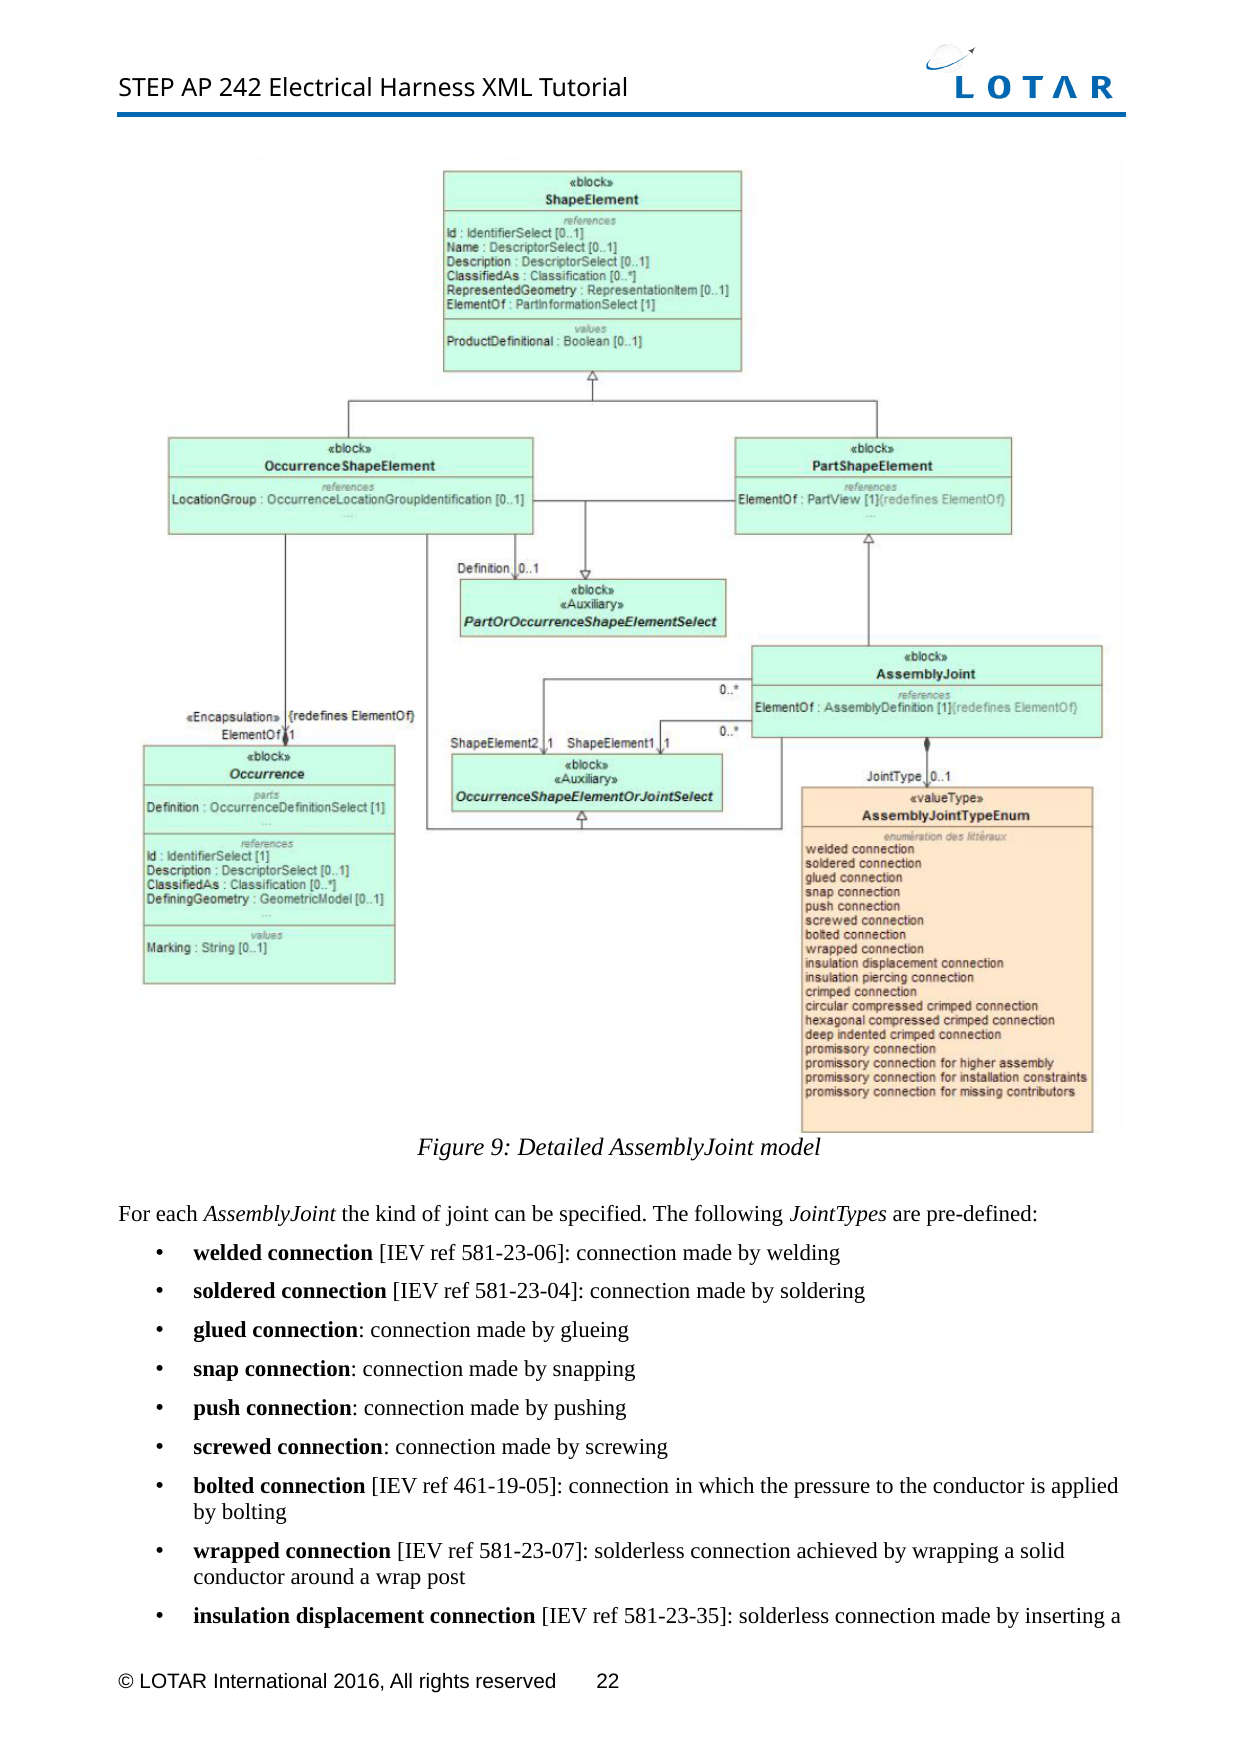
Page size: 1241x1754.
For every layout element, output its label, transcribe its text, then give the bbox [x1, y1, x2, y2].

text For each AssemblyJoint the kind of joint can be specified. The following JointTypes are pre-defined: [118, 1200, 1122, 1226]
list bolted connection [IEV ref 461-19-05]: connection in which the pressure to the conductor is applied by bolting [156, 1472, 1122, 1524]
list screwed connection: connection made by screwing [156, 1433, 1122, 1459]
list push connection: connection made by pushing [156, 1394, 1122, 1421]
text Figure 9: Detailed AssemblyJoint model [136, 1133, 1104, 1161]
list wrapped connection [IEV ref 581-23-07]: solderless connection achieved by wrapping a solid conductor around a wrap post [156, 1537, 1122, 1590]
list snap connection: connection made by snapping [156, 1355, 1122, 1382]
list insulation displacement connection [IEV ref 581-23-35]: solderless connection made by inserting a [156, 1602, 1122, 1629]
list glued connection: connection made by glueing [156, 1316, 1122, 1343]
list welded connection [IEV ref 581-23-06]: connection made by welding [156, 1239, 1122, 1265]
list soldered connection [IEV ref 581-23-04]: connection made by soldering [156, 1278, 1122, 1304]
